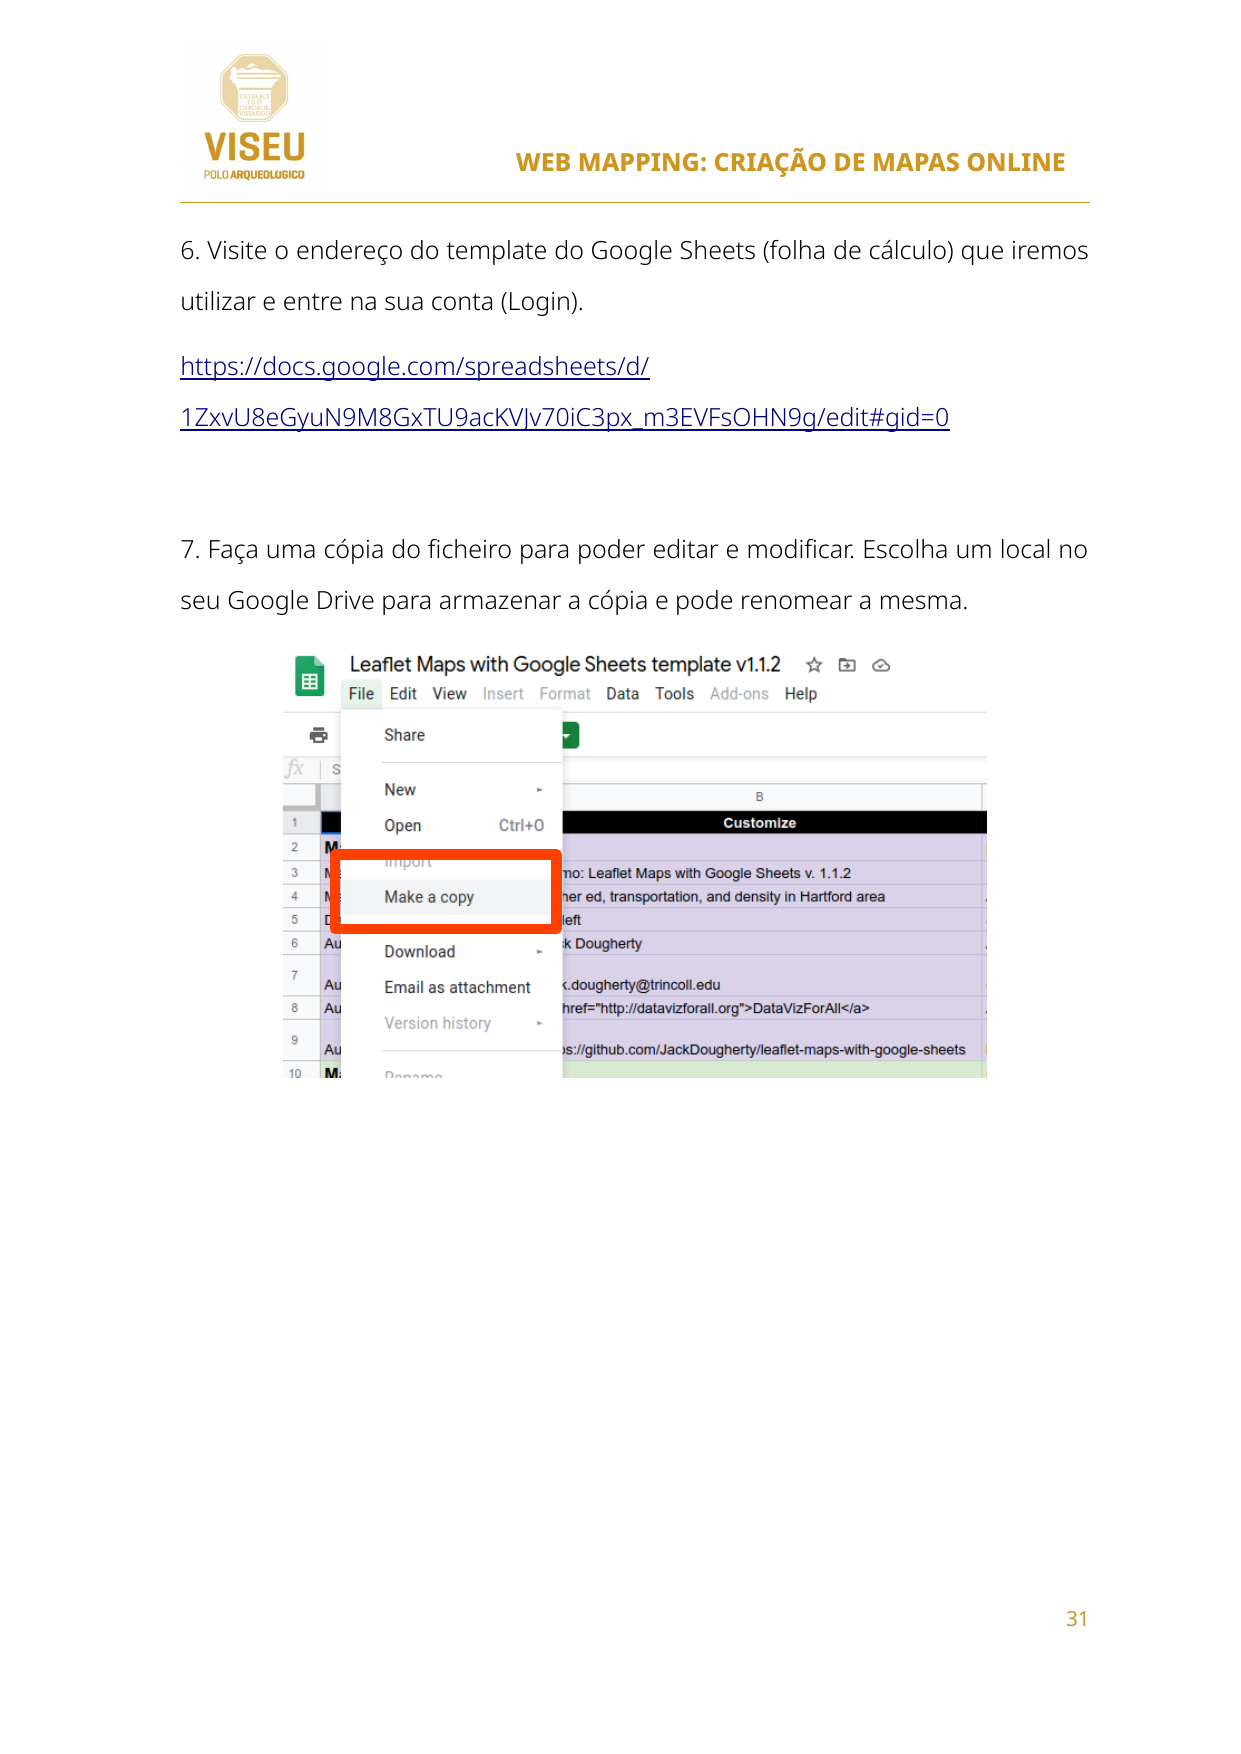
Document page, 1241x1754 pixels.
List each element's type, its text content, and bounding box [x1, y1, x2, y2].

picture [282, 648, 987, 1078]
text 7. Faça uma cópia do ficheiro para poder editar e modificar. Escolha um local no seu Google Drive para armazenar a cópia e pode renomear a mesma. [180, 531, 1090, 616]
text https://docs.google.com/spreadsheets/d/1ZxvU8eGyuN9M8GxTU9acKVJv70iC3px_m3EVFsOHN9g/edit#gid=0 [180, 349, 1090, 434]
text 6. Visite o endereço do template do Google Sheets (folha de cálculo) que iremos utilizar e entre na sua conta (Login). [180, 232, 1090, 317]
